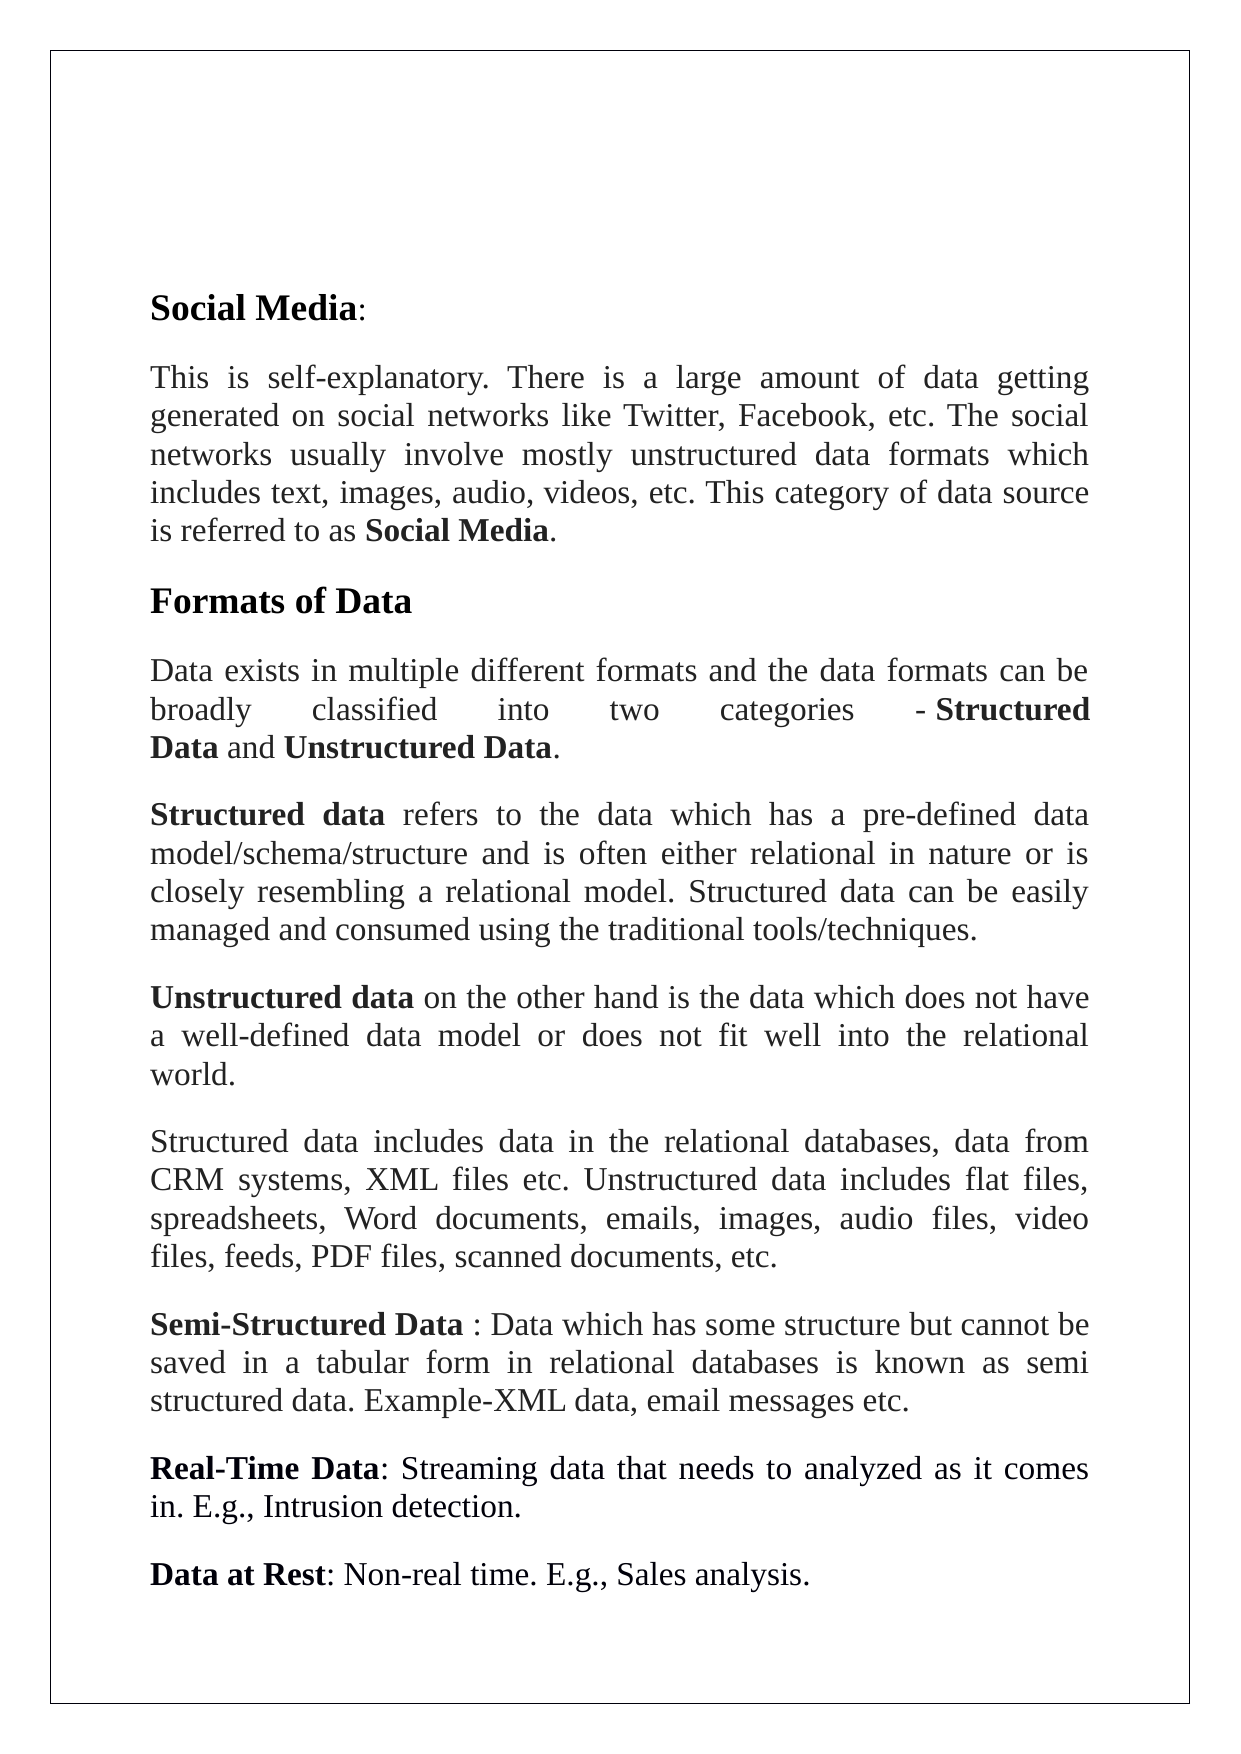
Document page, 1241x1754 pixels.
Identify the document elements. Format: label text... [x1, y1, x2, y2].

text This is self-explanatory. There is a large amount of data getting generated on social networks like Twitter, Facebook, etc. The social networks usually involve mostly unstructured data formats which includes text, images, audio, videos, etc. This category of data source is referred to as Social Media. [150, 357, 1090, 549]
text Semi-Structured Data : Data which has some structure but cannot be saved in a tabular form in relational databases is known as semi structured data. Example-XML data, email messages etc. [150, 1304, 1090, 1419]
text Data at Rest: Non-real time. E.g., Sales analysis. [150, 1554, 1090, 1592]
text Structured data includes data in the relational databases, data from CRM systems, XML files etc. Unstructured data includes flat files, spreadsheets, Word documents, emails, images, audio files, video files, feeds, PDF files, scanned documents, etc. [150, 1121, 1090, 1274]
text Data exists in multiple different formats and the data formats can be broadly classified into two categories - Structured Data and Unstructured Data. [150, 650, 1090, 765]
text Social Media: [150, 285, 1090, 328]
text Structured data refers to the data which has a pre-defined data model/schema/structure and is often either relational in nature or is closely resembling a relational model. Structured data can be easily managed and consumed using the traditional tools/techniques. [150, 794, 1090, 948]
text Unstructured data on the other hand is the data which does not have a well-defined data model or does not fit well into the relational world. [150, 977, 1090, 1092]
subtitle Formats of Data [150, 578, 1090, 621]
text Real-Time Data: Streaming data that needs to analyzed as it comes in. E.g., Intrusion detection. [150, 1448, 1090, 1524]
